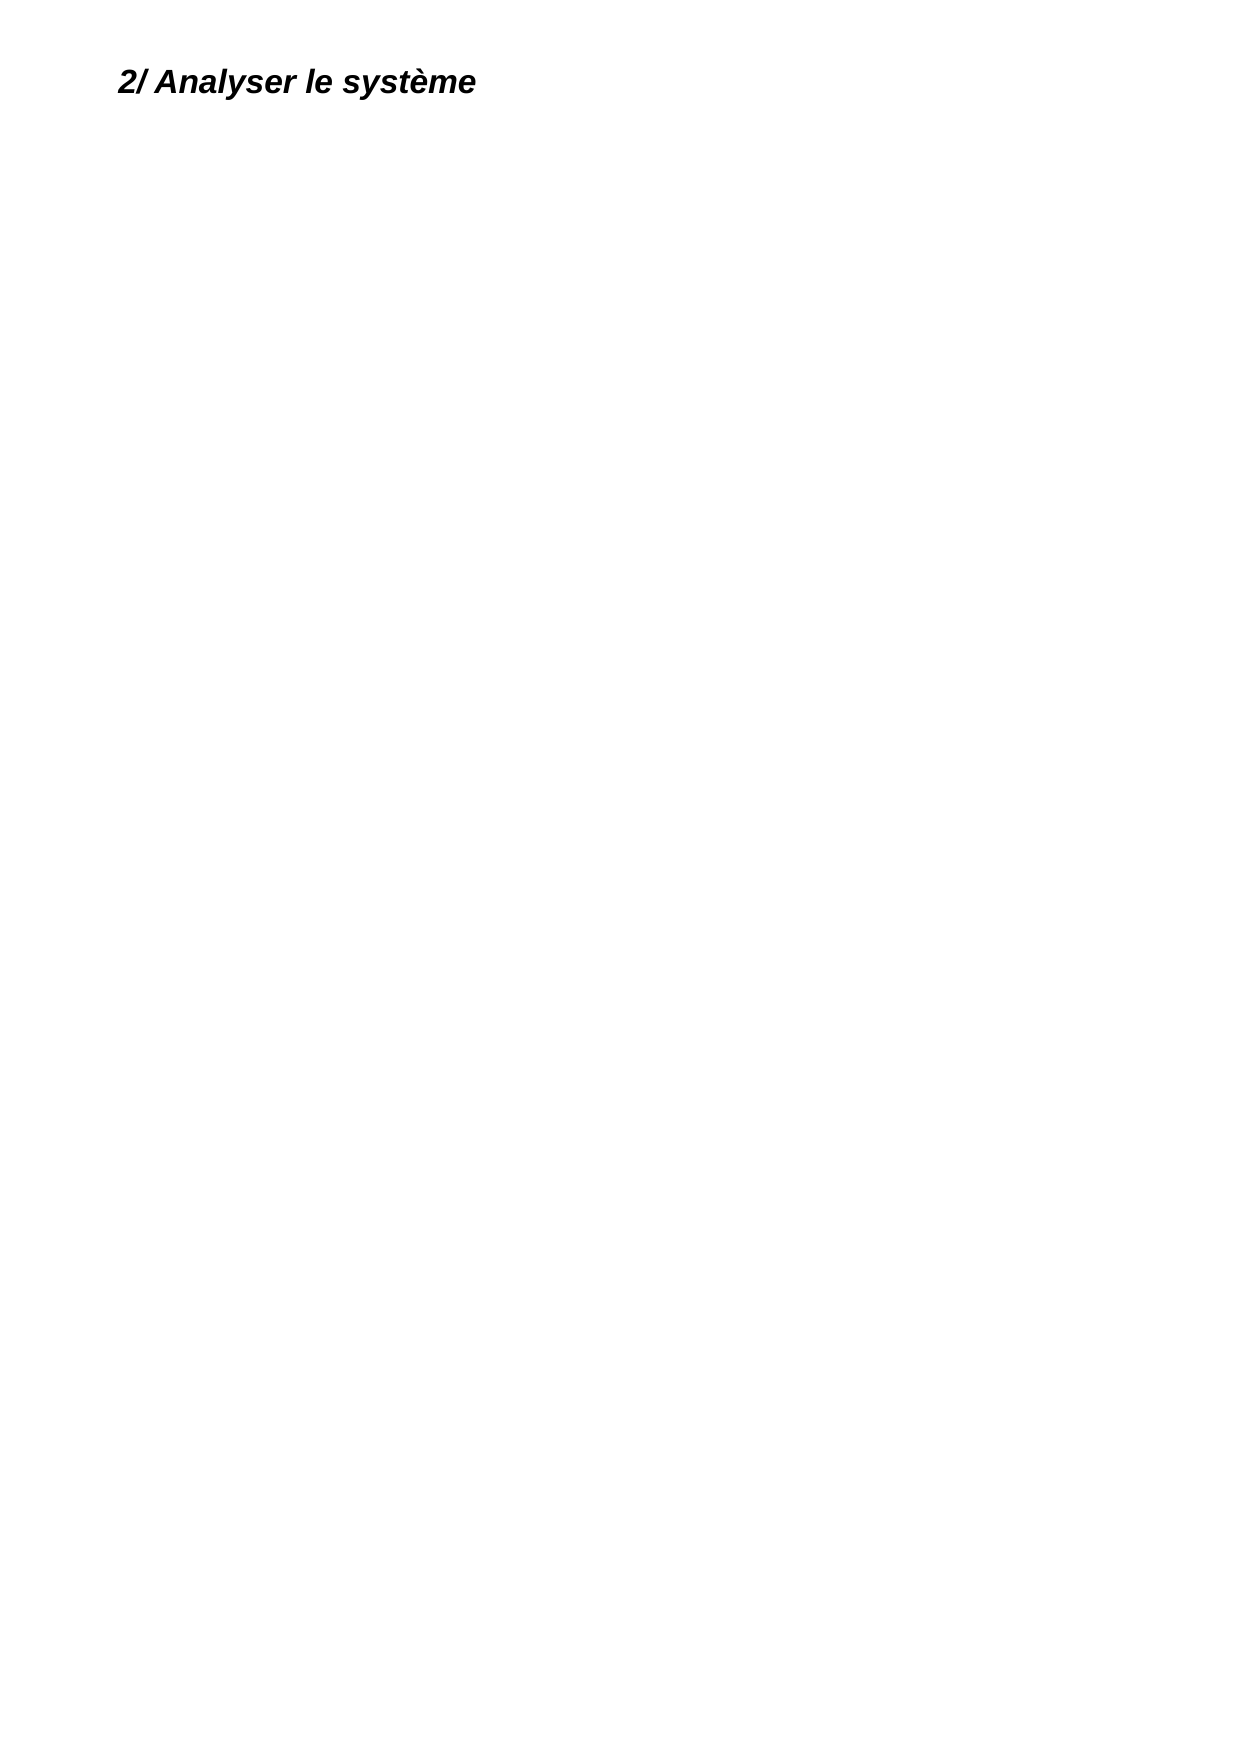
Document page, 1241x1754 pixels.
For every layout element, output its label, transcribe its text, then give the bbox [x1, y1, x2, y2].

subtitle 2/ Analyser le système [118, 61, 1122, 100]
